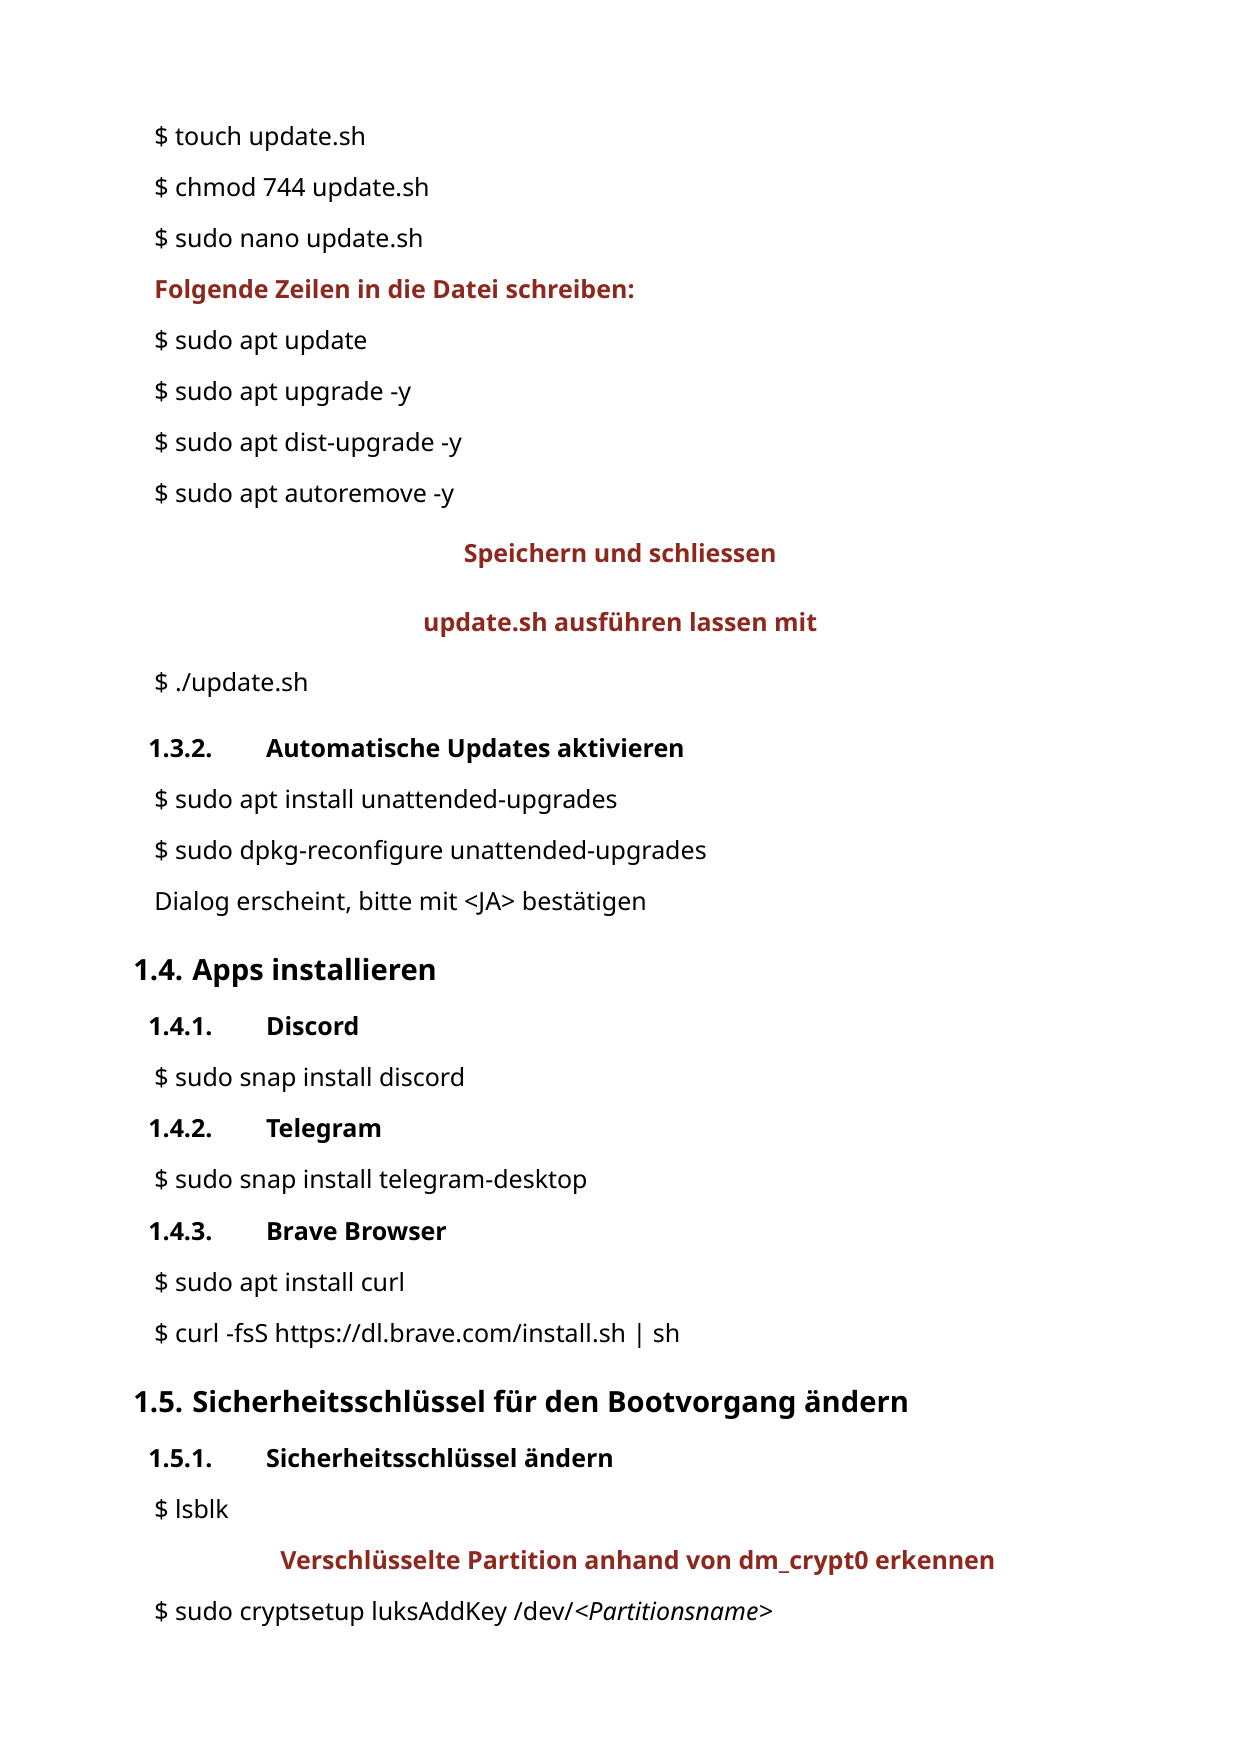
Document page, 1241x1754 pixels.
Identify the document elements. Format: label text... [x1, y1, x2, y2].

text Dialog erscheint, bitte mit <JA> bestätigen [154, 883, 1122, 918]
text Speichern und schliessen [118, 535, 1122, 569]
text $ ./update.sh [154, 664, 1122, 698]
text $ sudo cryptsetup luksAddKey /dev/<Partitionsname> [154, 1594, 1122, 1628]
subtitle Brave Browser [118, 1213, 1122, 1247]
text $ sudo apt install curl [154, 1264, 1122, 1298]
text $ lsblk [154, 1492, 1122, 1526]
text $ sudo apt upgrade -y [154, 373, 1122, 407]
text $ touch update.sh [154, 118, 1122, 152]
text $ sudo apt dist-upgrade -y [154, 424, 1122, 458]
text $ chmod 744 update.sh [154, 169, 1122, 203]
text $ sudo apt install unattended-upgrades [154, 781, 1122, 816]
text Folgende Zeilen in die Datei schreiben: [154, 271, 1122, 305]
text $ sudo snap install telegram-desktop [154, 1162, 1122, 1196]
subtitle Discord [118, 1009, 1122, 1043]
text update.sh ausführen lassen mit [118, 604, 1122, 638]
text $ sudo dpkg-reconfigure unattended-upgrades [154, 832, 1122, 867]
text $ sudo apt update [154, 322, 1122, 356]
subtitle Sicherheitsschlüssel ändern [118, 1441, 1122, 1475]
subtitle Automatische Updates aktivieren [118, 730, 1122, 764]
text $ sudo apt autoremove -y [154, 475, 1122, 509]
text $ sudo nano update.sh [154, 220, 1122, 254]
subtitle Apps installieren [118, 949, 1122, 989]
subtitle Sicherheitsschlüssel für den Bootvorgang ändern [118, 1381, 1122, 1421]
text $ sudo snap install discord [154, 1060, 1122, 1094]
subtitle Telegram [118, 1111, 1122, 1145]
text $ curl -fsS https://dl.brave.com/install.sh | sh [154, 1315, 1122, 1349]
text Verschlüsselte Partition anhand von dm_crypt0 erkennen [154, 1543, 1122, 1577]
